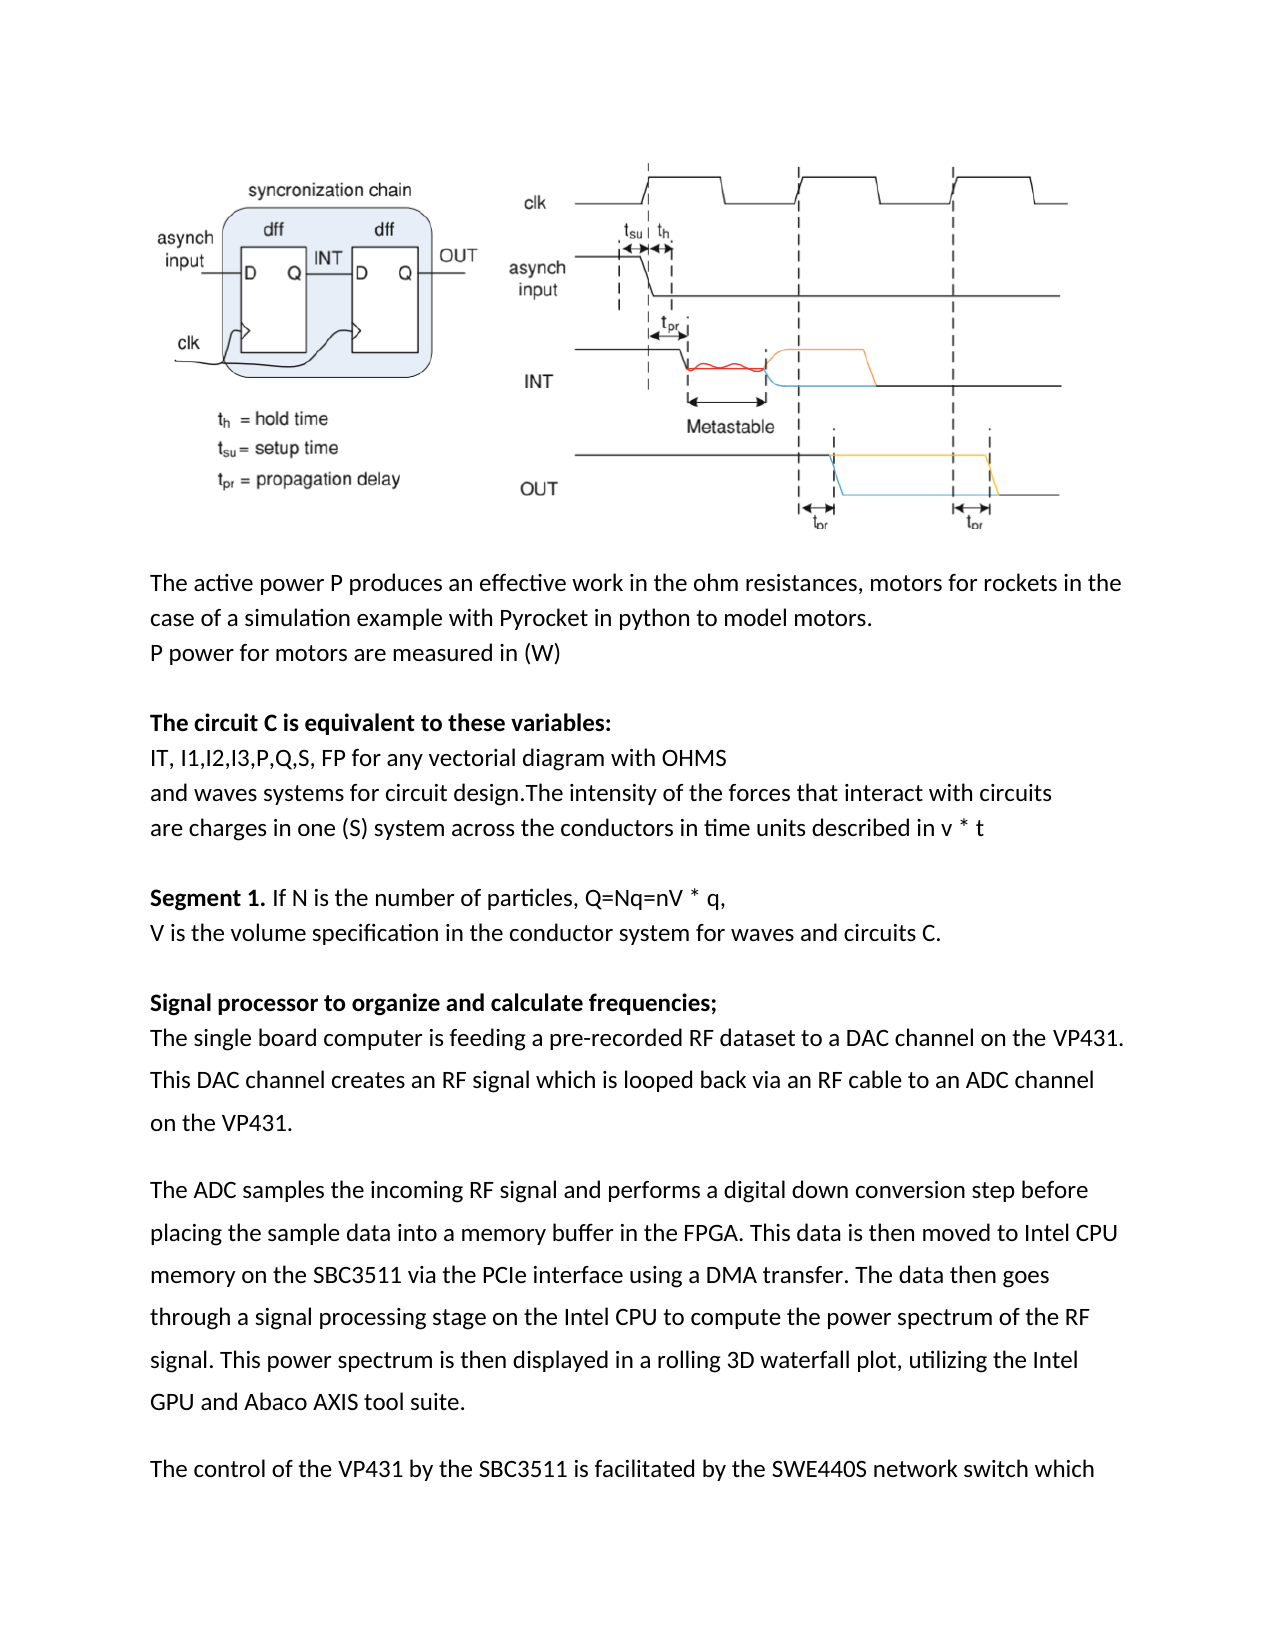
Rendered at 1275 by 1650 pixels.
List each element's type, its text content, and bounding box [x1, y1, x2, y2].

text The control of the VP431 by the SBC3511 is facilitated by the SWE440S network switch which [150, 1454, 1125, 1484]
text Segment 1. If N is the number of particles, Q=Nq=nV * q, [150, 882, 1125, 913]
text The ADC samples the incoming RF signal and performs a digital down conversion step before placing the sample data into a memory buffer in the FPGA. This data is then moved to Intel CPU memory on the SBC3511 via the PCIe interface using a DMA transfer. The data then goes through a signal processing stage on the Intel CPU to compute the power spectrum of the RF signal. This power spectrum is then displayed in a rolling 3D waterfall plot, utilizing the Intel GPU and Abaco AXIS tool suite. [150, 1174, 1125, 1417]
text The circuit C is equivalent to these variables: [150, 707, 1125, 738]
text Signal processor to organize and calculate frequencies; [150, 987, 1125, 1018]
text V is the volume specification in the conductor system for waves and circuits C. [150, 917, 1125, 948]
text P power for motors are measured in (W) [150, 637, 1125, 668]
text The active power P produces an effective work in the ohm resistances, motors for rockets in the case of a simulation example with Pyrocket in python to model motors. [150, 567, 1125, 633]
text and waves systems for circuit design.The intensity of the forces that interact with circuits [150, 777, 1125, 808]
text are charges in one (S) system across the conductors in time units described in v * t [150, 812, 1125, 843]
picture [150, 150, 1106, 529]
text IT, I1,I2,I3,P,Q,S, FP for any vectorial diagram with OHMS [150, 742, 1125, 773]
text The single board computer is feeding a pre-recorded RF dataset to a DAC channel on the VP431. This DAC channel creates an RF signal which is looped back via an RF cable to an ADC channel on the VP431. [150, 1022, 1125, 1137]
